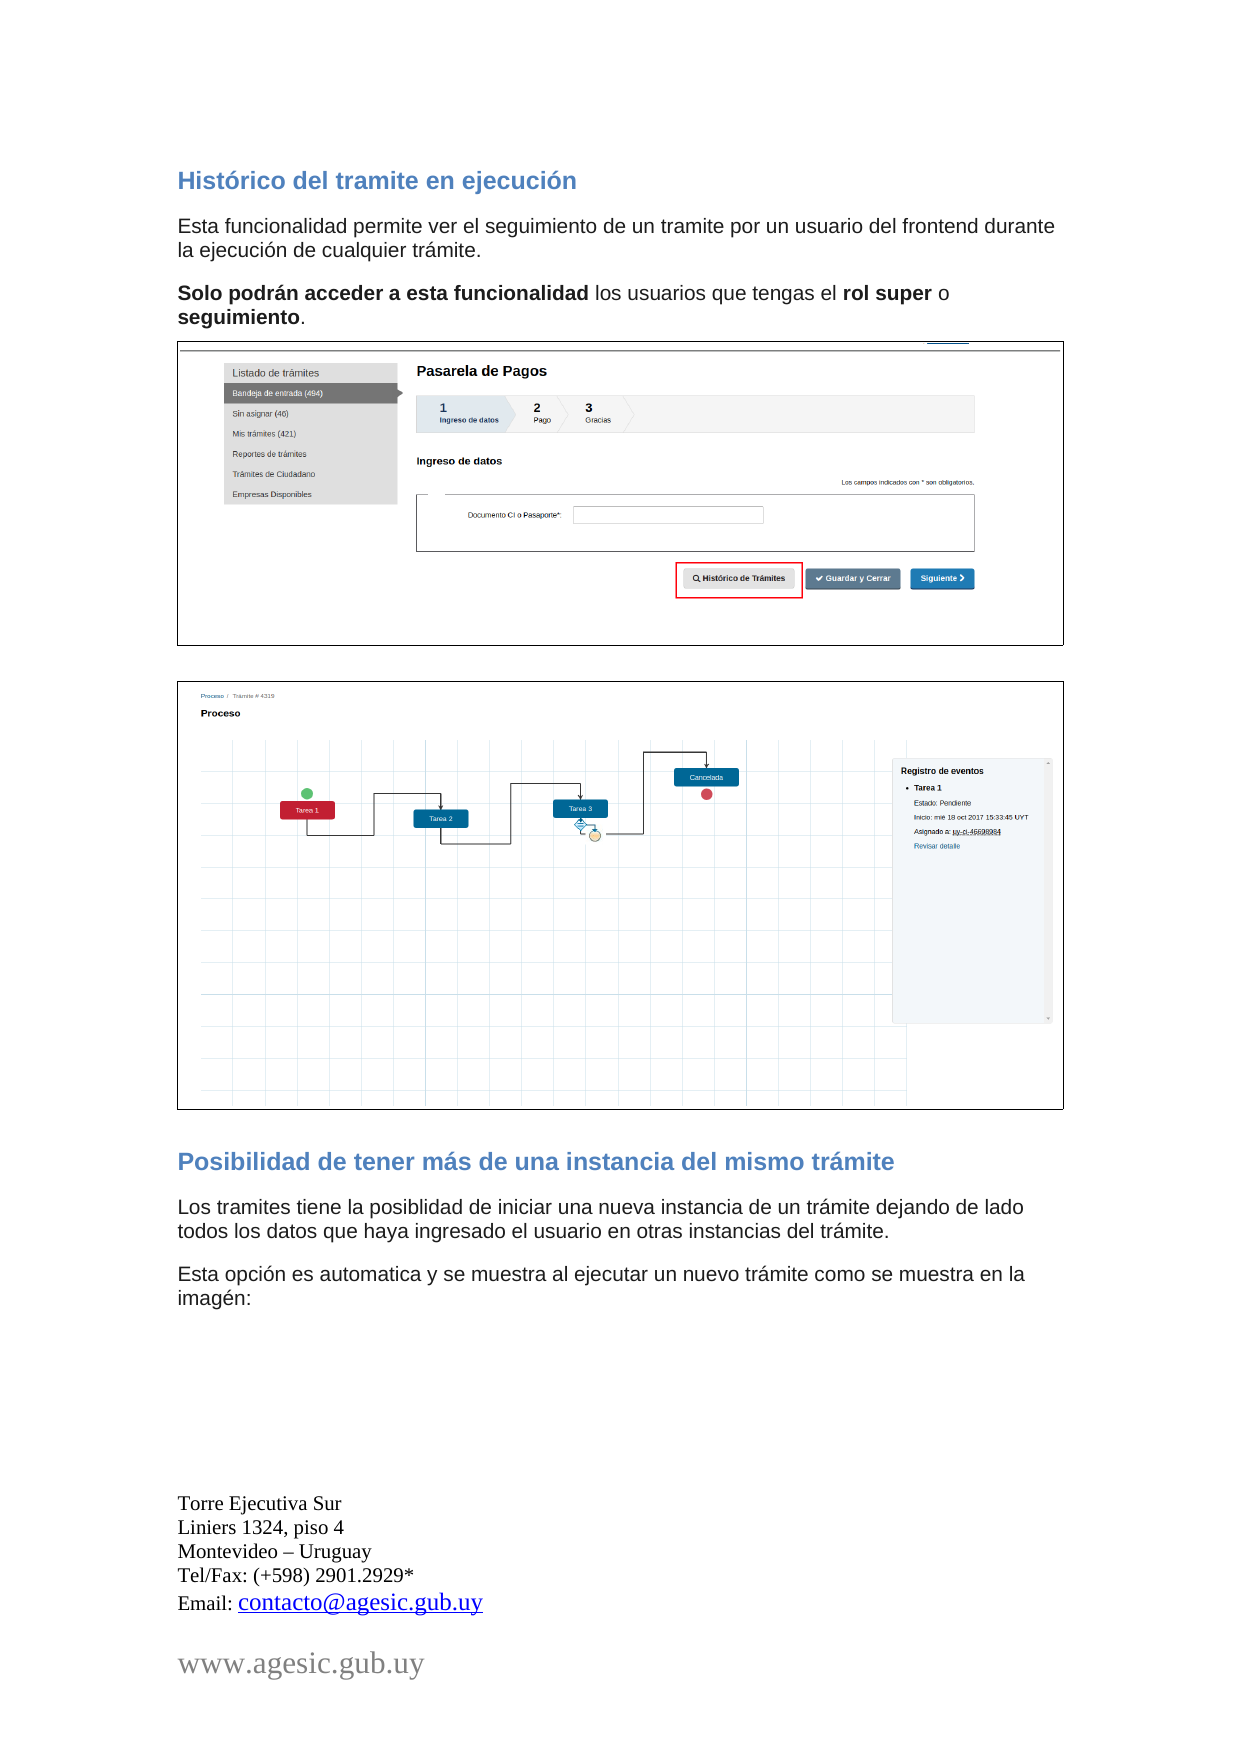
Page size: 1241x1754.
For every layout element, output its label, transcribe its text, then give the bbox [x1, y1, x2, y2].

text Histórico del tramite en ejecución [177, 166, 1063, 195]
text Los tramites tiene la posiblidad de iniciar una nueva instancia de un trámite dejando de lado todos los datos que haya ingresado el usuario en otras instancias del trámite. [177, 1195, 1063, 1243]
subtitle Posibilidad de tener más de una instancia del mismo trámite [177, 1147, 1063, 1176]
text Esta funcionalidad permite ver el seguimiento de un tramite por un usuario del frontend durante la ejecución de cualquier trámite. [177, 214, 1063, 262]
text Esta opción es automatica y se muestra al ejecutar un nuevo trámite como se muestra en la imagén: [177, 1262, 1063, 1309]
picture [180, 684, 1060, 1106]
text Solo podrán acceder a esta funcionalidad los usuarios que tengas el rol super o seguimiento. [177, 281, 1063, 328]
picture [180, 343, 1060, 642]
